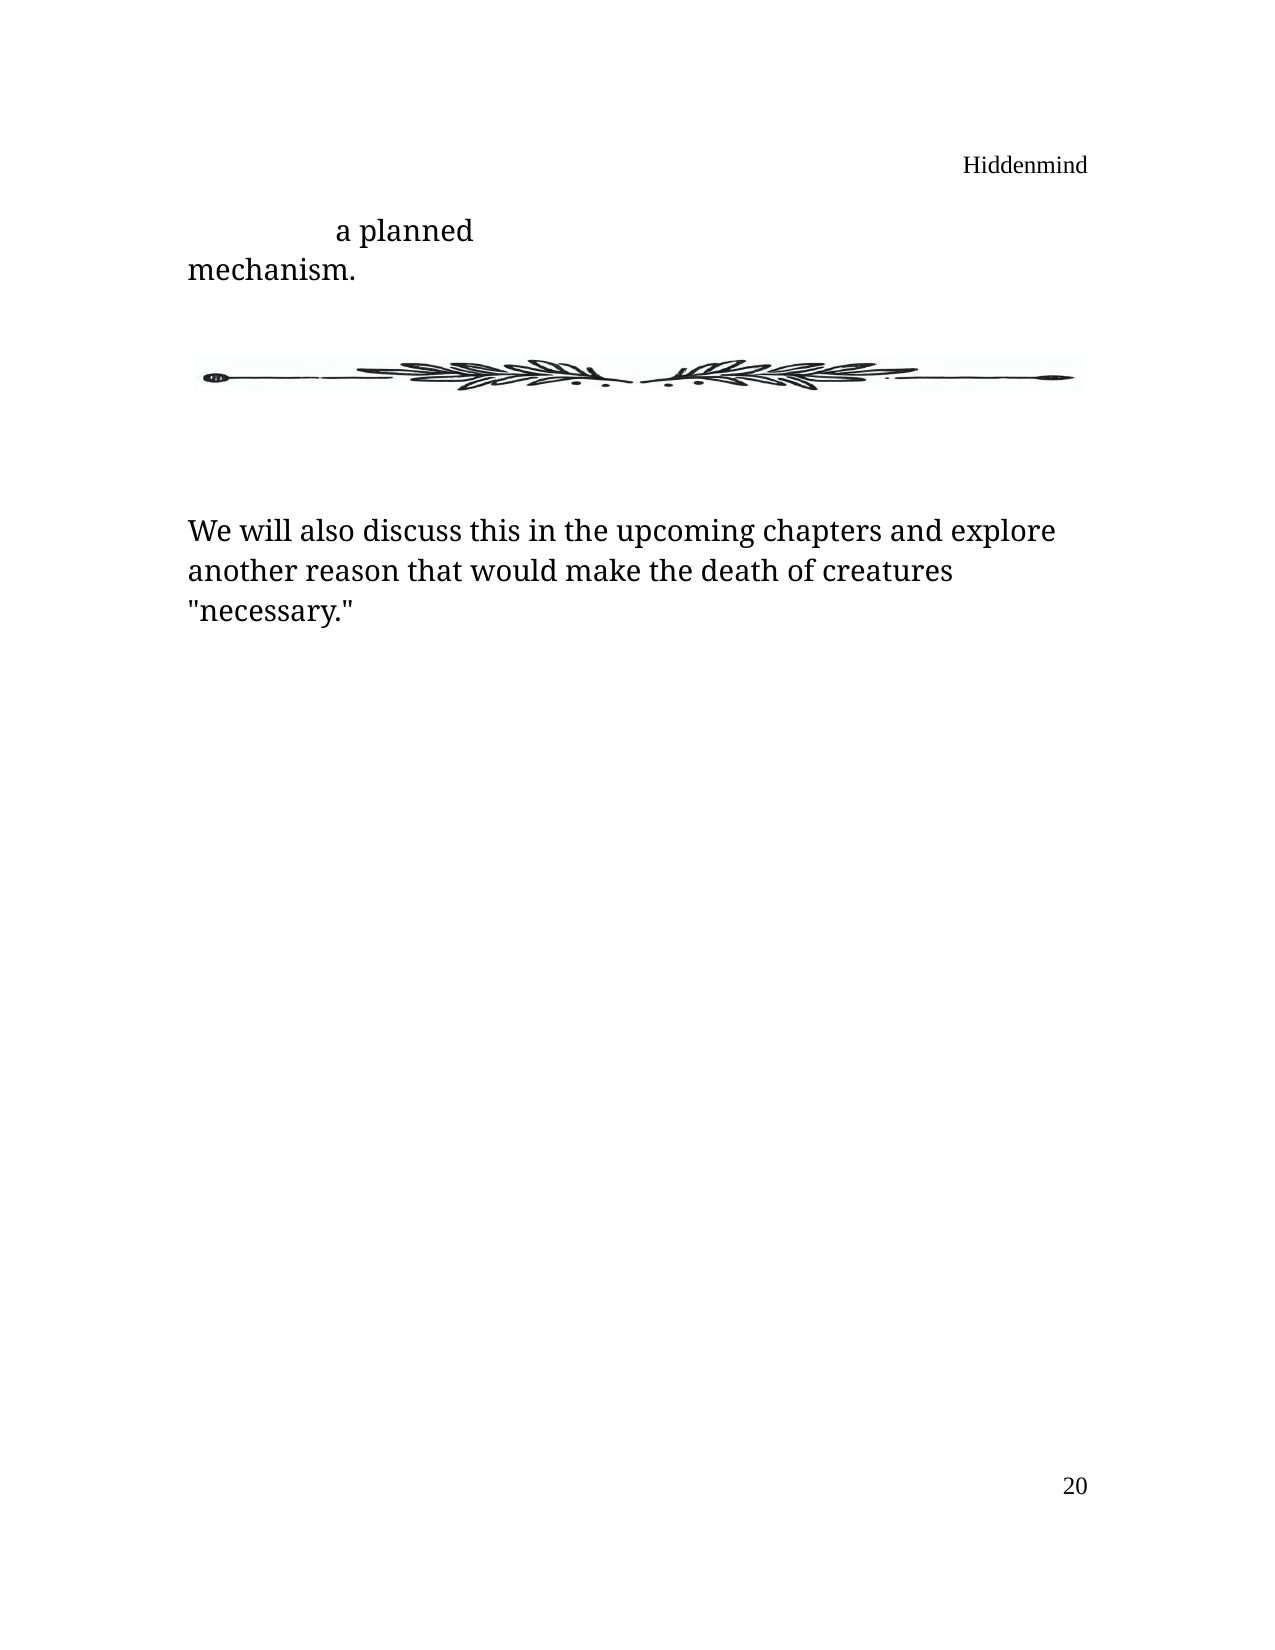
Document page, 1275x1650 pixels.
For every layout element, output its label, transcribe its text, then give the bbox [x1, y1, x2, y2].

text a planned mechanism. [187, 210, 622, 289]
text We will also discuss this in the upcoming chapters and explore another reason that would make the death of creatures "necessary." [187, 510, 1087, 629]
picture [193, 355, 1083, 392]
